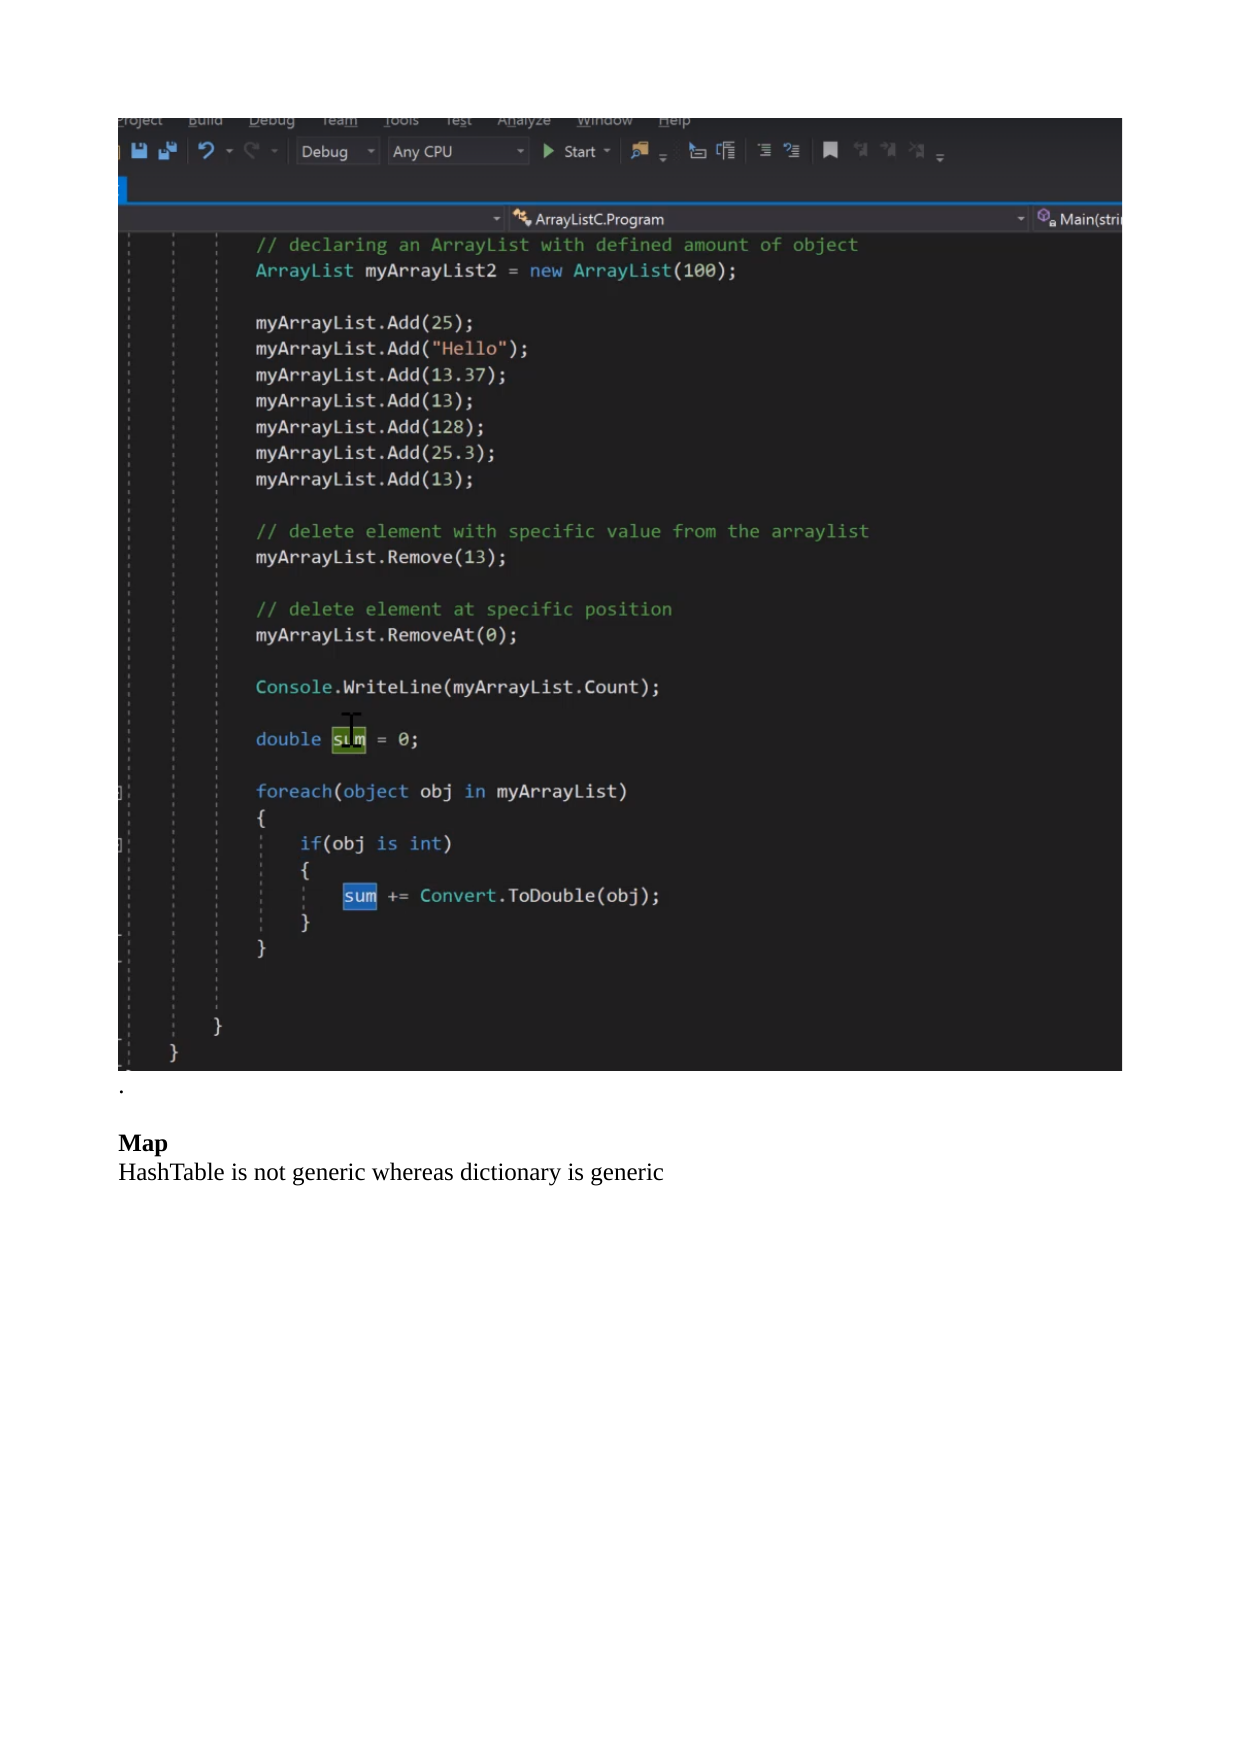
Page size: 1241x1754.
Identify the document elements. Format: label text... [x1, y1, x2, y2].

picture [118, 118, 1123, 1071]
text Map [118, 1128, 1122, 1157]
text . [118, 1071, 1122, 1099]
text HashTable is not generic whereas dictionary is generic [118, 1157, 1122, 1186]
